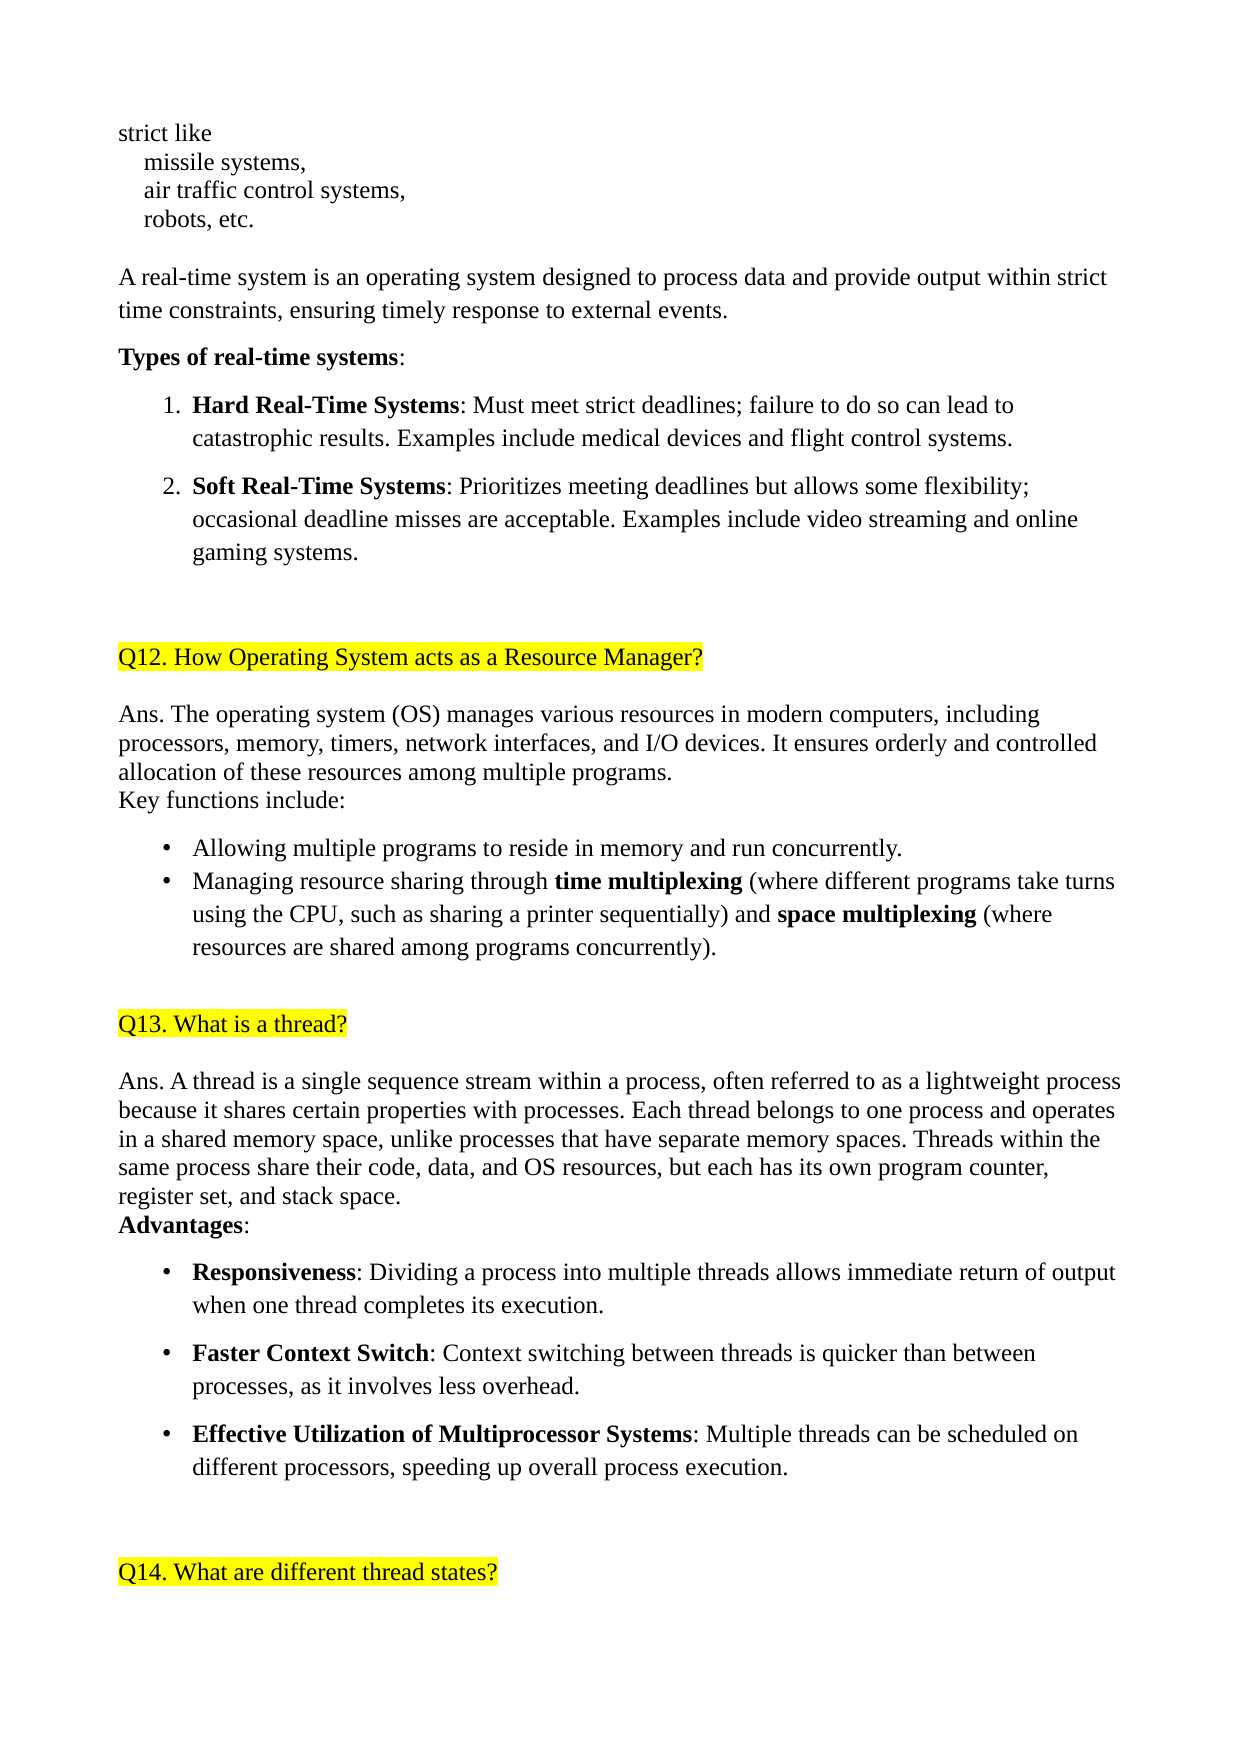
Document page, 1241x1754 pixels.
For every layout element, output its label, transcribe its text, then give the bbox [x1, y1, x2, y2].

list Faster Context Switch: Context switching between threads is quicker than between processes, as it involves less overhead. [162, 1338, 1122, 1400]
text Q14. What are different thread states? [118, 1557, 1122, 1586]
text Ans. The operating system (OS) manages various resources in modern computers, including processors, memory, timers, network interfaces, and I/O devices. It ensures orderly and controlled allocation of these resources among multiple programs. [118, 699, 1122, 786]
list Allowing multiple programs to reside in memory and run concurrently. [162, 833, 1122, 862]
text Q12. How Operating System acts as a Resource Manager? [118, 642, 1122, 671]
text  air traffic control systems, [118, 176, 1122, 204]
list Soft Real-Time Systems: Prioritizes meeting deadlines but allows some flexibility; occasional deadline misses are acceptable. Examples include video streaming and online gaming systems. [162, 471, 1122, 566]
text Q13. What is a thread? [118, 1009, 1122, 1037]
text Ans. A thread is a single sequence stream within a process, often referred to as a lightweight process because it shares certain properties with processes. Each thread belongs to one process and operates in a shared memory space, unlike processes that have separate memory spaces. Threads within the same process share their code, data, and OS resources, but each has its own program counter, register set, and stack space. [118, 1066, 1122, 1210]
list Effective Utilization of Multiprocessor Systems: Multiple threads can be scheduled on different processors, speeding up overall process execution. [162, 1419, 1122, 1481]
list Managing resource sharing through time multiplexing (where different programs take turns using the CPU, such as sharing a printer sequentially) and space multiplexing (where resources are shared among programs concurrently). [162, 866, 1122, 961]
text  robots, etc. [118, 204, 1122, 233]
text Types of real-time systems: [118, 342, 1122, 371]
list Hard Real-Time Systems: Must meet strict deadlines; failure to do so can lead to catastrophic results. Examples include medical devices and flight control systems. [162, 390, 1122, 452]
text Key functions include: [118, 786, 1122, 814]
text  missile systems, [118, 147, 1122, 176]
text A real-time system is an operating system designed to process data and provide output within strict time constraints, ensuring timely response to external events. [118, 262, 1122, 324]
list Responsiveness: Dividing a process into multiple threads allows immediate return of output when one thread completes its execution. [162, 1257, 1122, 1319]
text Advantages: [118, 1210, 1122, 1239]
text strict like [118, 118, 1122, 147]
